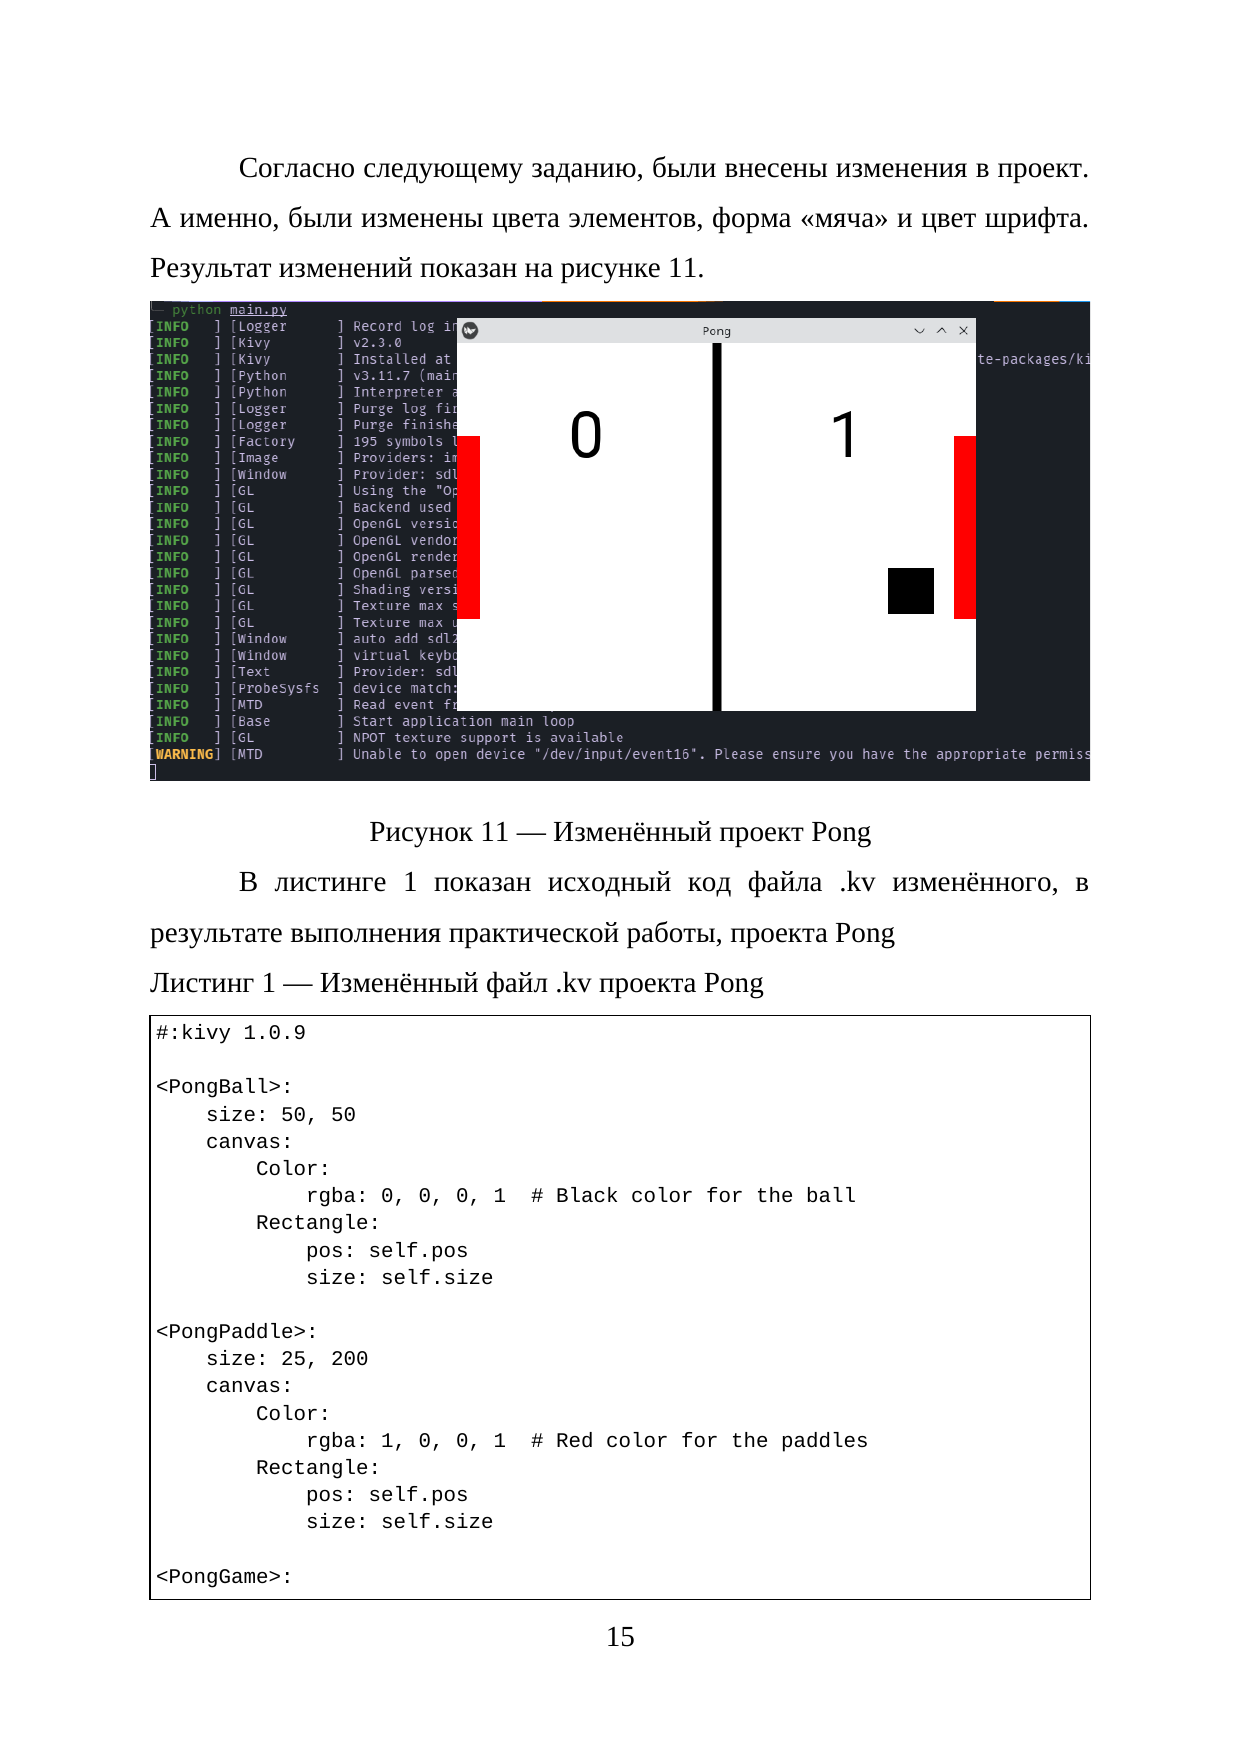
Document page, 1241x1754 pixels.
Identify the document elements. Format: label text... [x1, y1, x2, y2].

text Рисунок 11 — Изменённый проект Pong [150, 781, 1090, 848]
text В листинге 1 показан исходный код файла .kv изменённого, в результате выполнения практической работы, проекта Pong [150, 864, 1090, 948]
table_header #:kivy 1.0.9 <PongBall>: size: 50, 50 canvas: Color: rgba: 0, 0, 0, 1 # Black color for the ball Rectangle: pos: self.pos size: self.size <PongPaddle>: size: 25, 200 canvas: Color: rgba: 1, 0, 0, 1 # Red color for the paddles Rectangle: pos: self.pos size: self.size <PongGame>: [151, 1016, 1090, 1599]
text Согласно следующему заданию, были внесены изменения в проект. А именно, были изменены цвета элементов, форма «мяча» и цвет шрифта. Результат изменений показан на рисунке 11. [150, 150, 1090, 284]
picture [150, 301, 1091, 781]
text Листинг 1 — Изменённый файл .kv проекта Pong [150, 965, 1090, 998]
